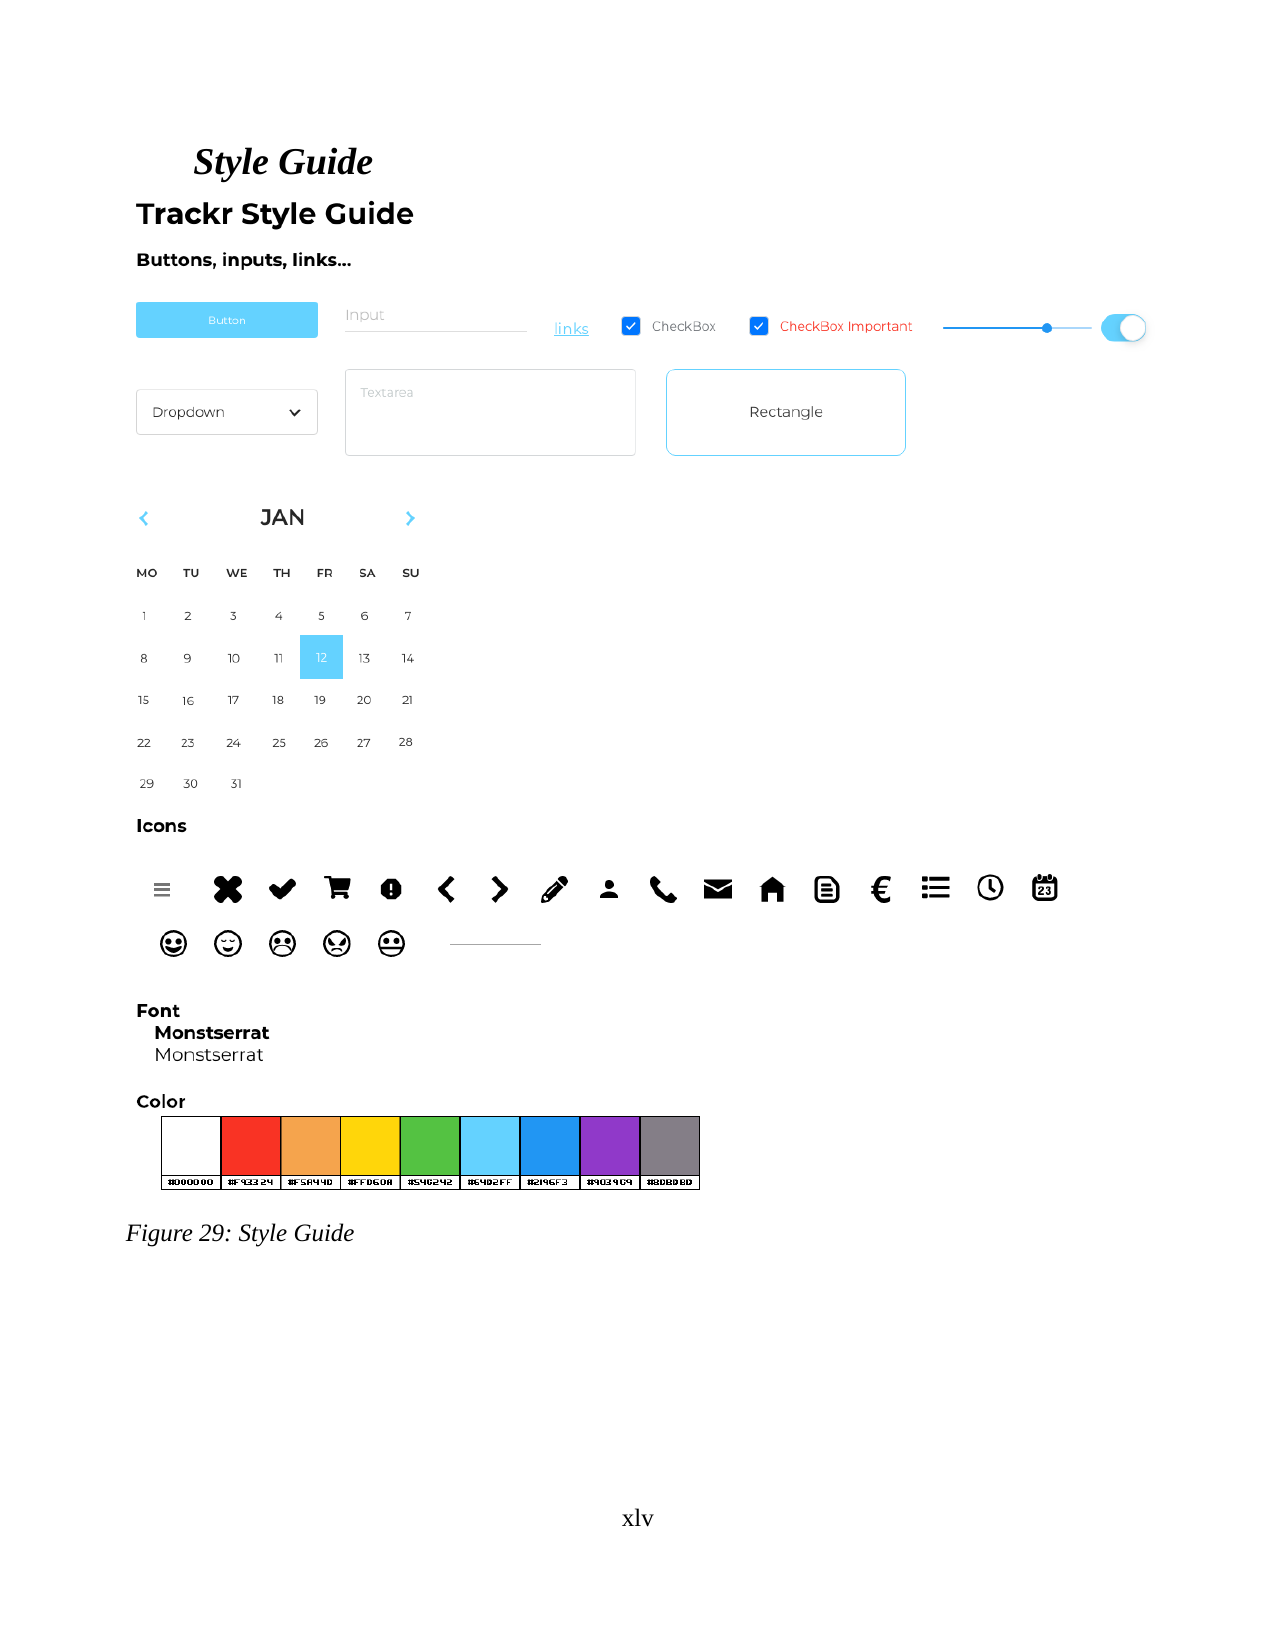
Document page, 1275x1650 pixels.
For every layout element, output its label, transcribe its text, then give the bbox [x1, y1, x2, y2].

subtitle Style Guide [118, 139, 1164, 195]
picture [125, 195, 1165, 1218]
text Figure 29: Style Guide [126, 1218, 1164, 1247]
